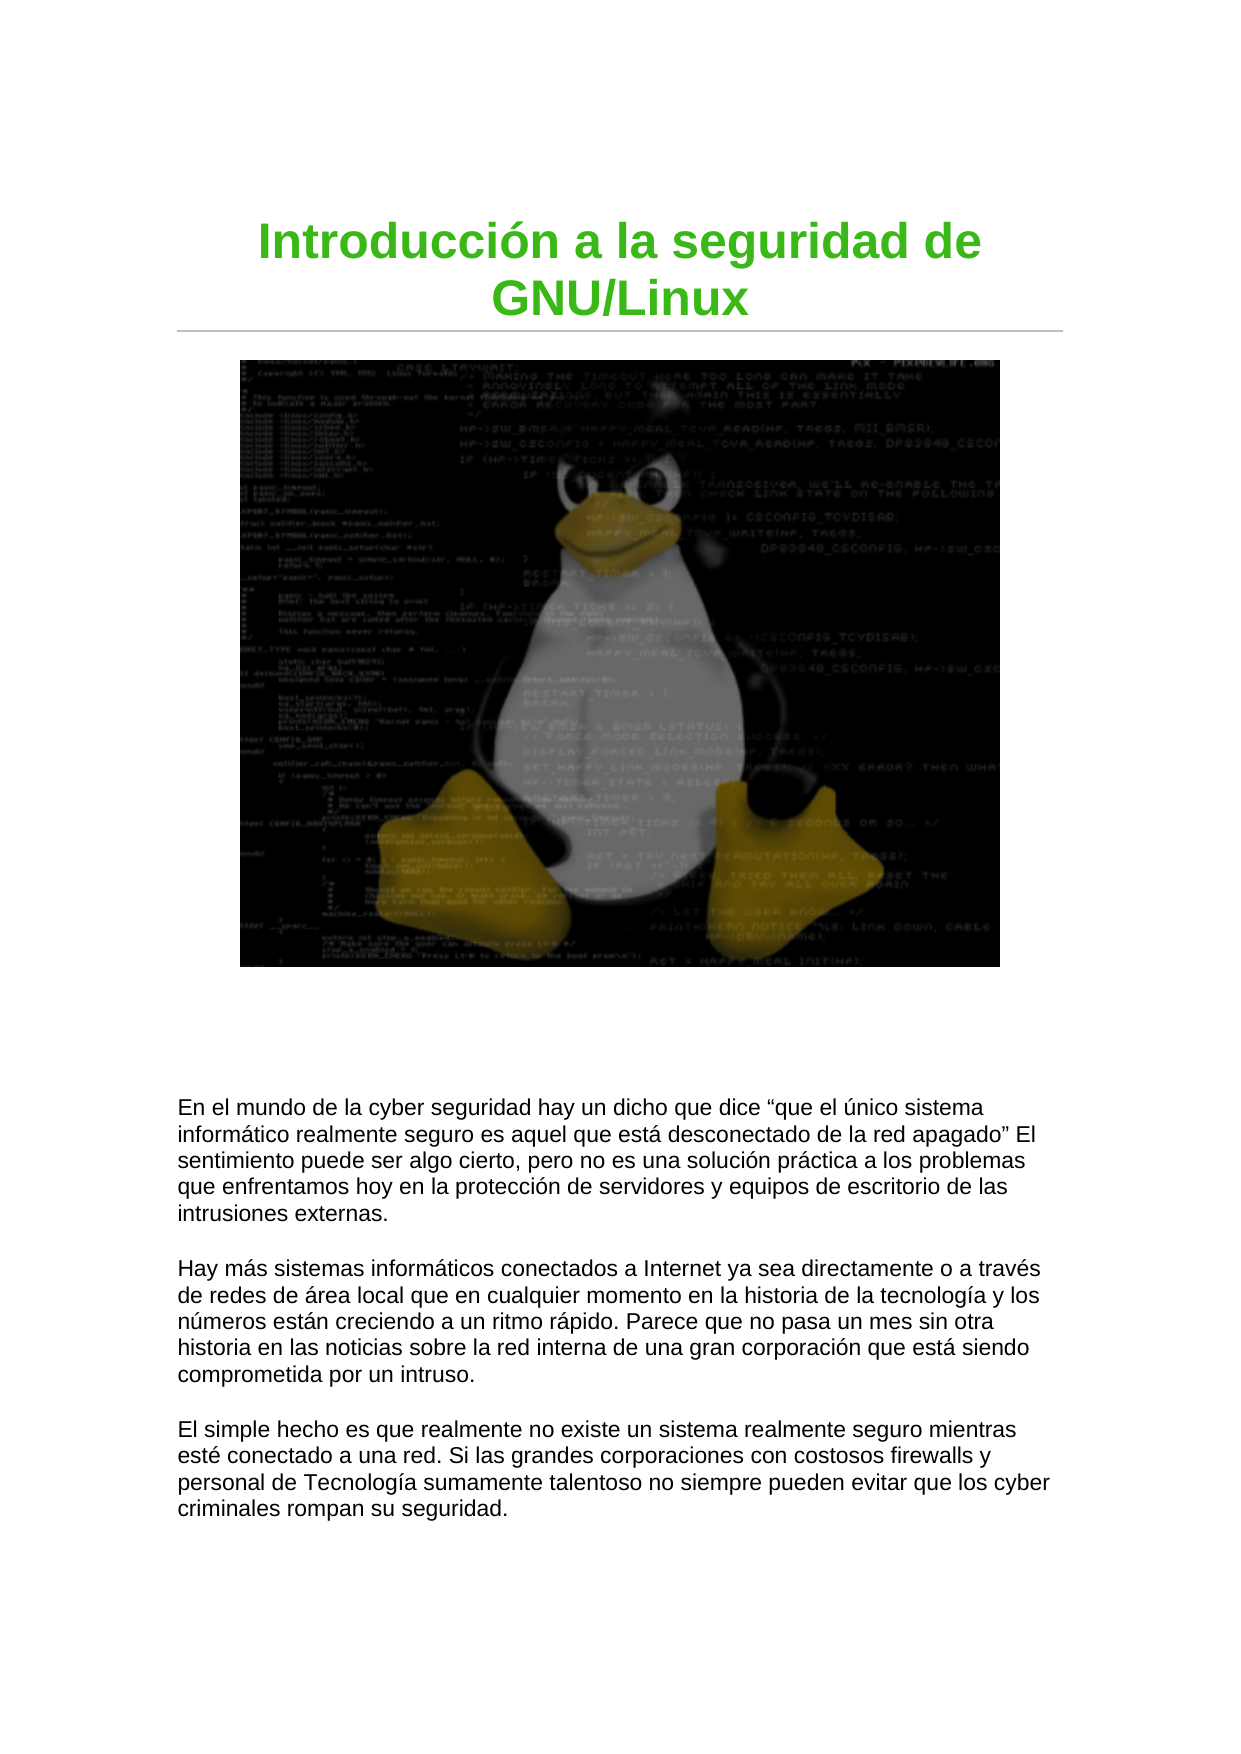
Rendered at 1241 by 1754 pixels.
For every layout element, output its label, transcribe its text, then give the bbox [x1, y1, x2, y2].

text Hay más sistemas informáticos conectados a Internet ya sea directamente o a través de redes de área local que en cualquier momento en la historia de la tecnología y los números están creciendo a un ritmo rápido. Parece que no pasa un mes sin otra historia en las noticias sobre la red interna de una gran corporación que está siendo comprometida por un intruso. [177, 1255, 1063, 1387]
subtitle Introducción a la seguridad de GNU/Linux [177, 211, 1063, 330]
picture [240, 360, 1000, 967]
text El simple hecho es que realmente no existe un sistema realmente seguro mientras esté conectado a una red. Si las grandes corporaciones con costosos firewalls y personal de Tecnología sumamente talentoso no siempre pueden evitar que los cyber criminales rompan su seguridad. [177, 1416, 1063, 1522]
text En el mundo de la cyber seguridad hay un dicho que dice “que el único sistema informático realmente seguro es aquel que está desconectado de la red apagado” El sentimiento puede ser algo cierto, pero no es una solución práctica a los problemas que enfrentamos hoy en la protección de servidores y equipos de escritorio de las intrusiones externas. [177, 1094, 1063, 1226]
